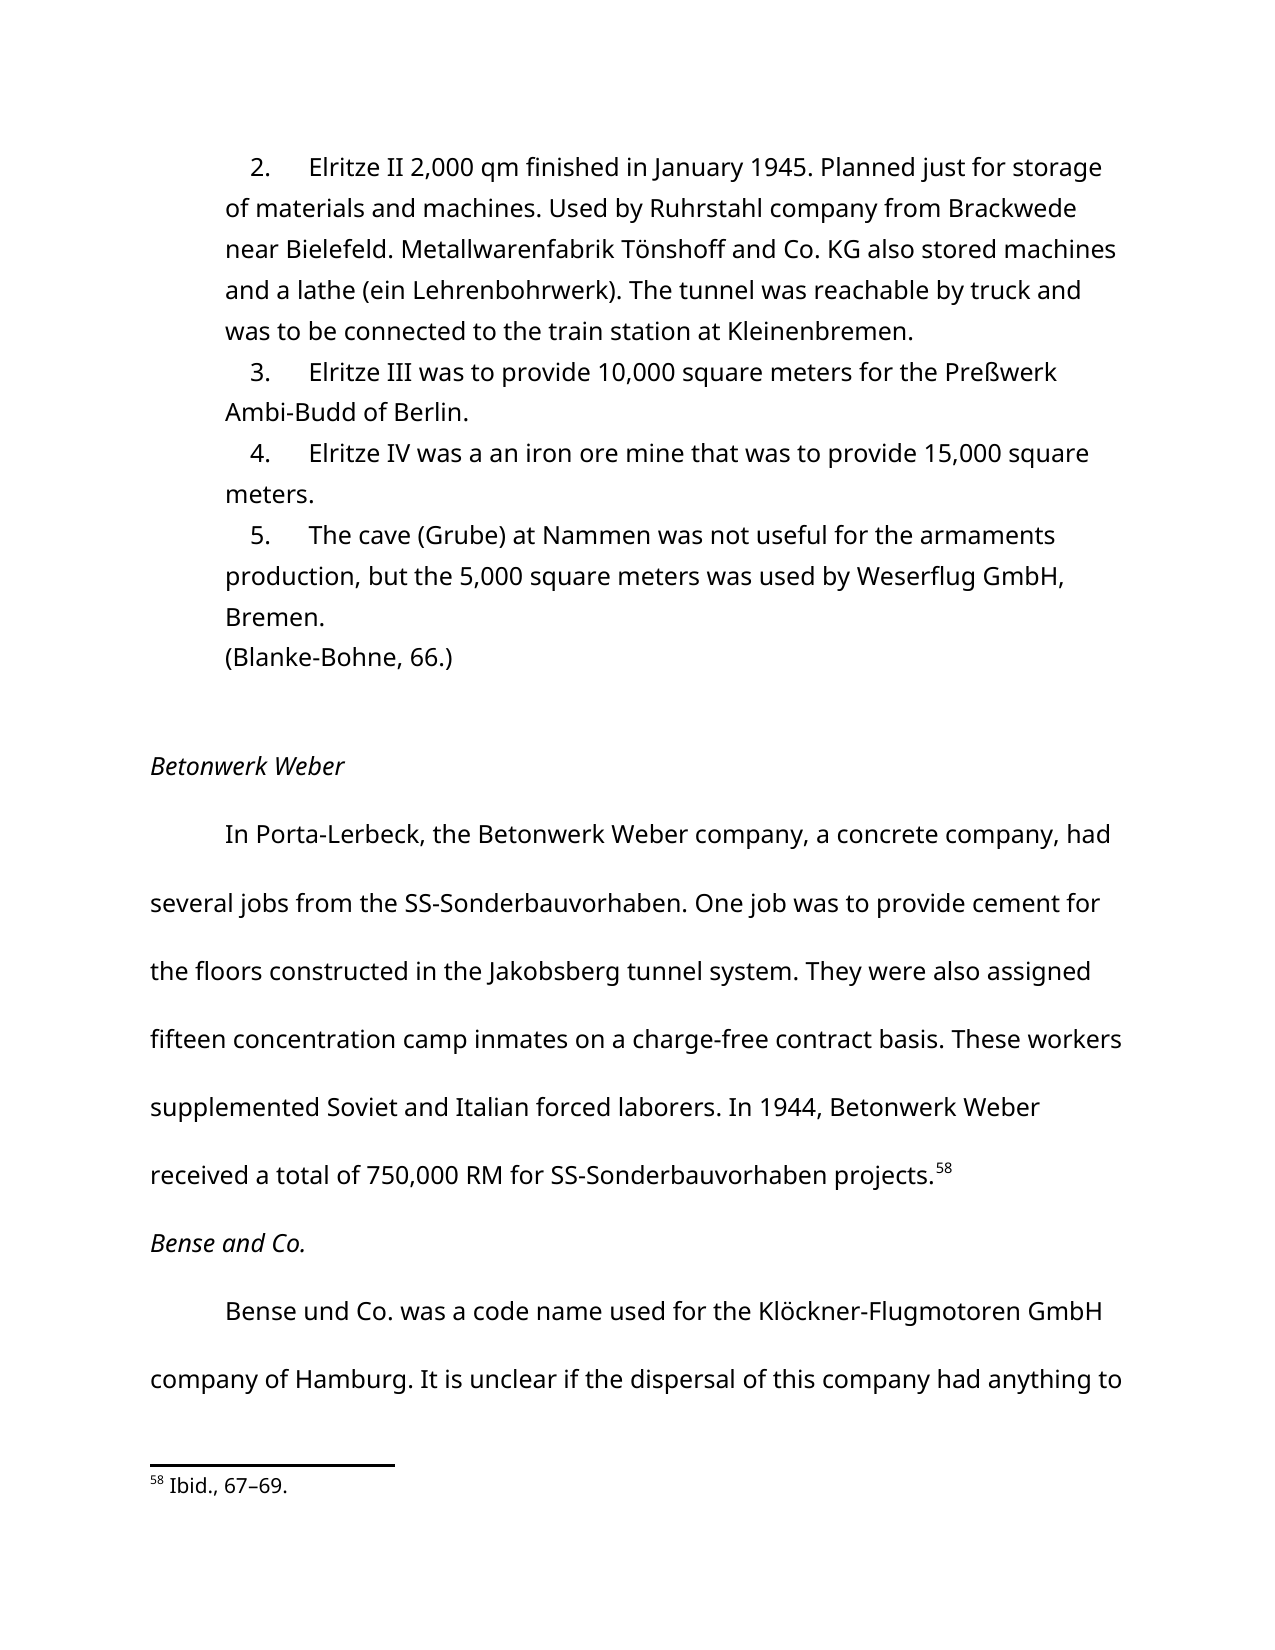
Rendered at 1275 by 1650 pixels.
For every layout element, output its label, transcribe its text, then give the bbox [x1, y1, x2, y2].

text In Porta-Lerbeck, the Betonwerk Weber company, a concrete company, had several jobs from the SS-Sonderbauvorhaben. One job was to provide cement for the floors constructed in the Jakobsberg tunnel system. They were also assigned fifteen concentration camp inmates on a charge-free contract basis. These workers supplemented Soviet and Italian forced laborers. In 1944, Betonwerk Weber received a total of 750,000 RM for SS-Sonderbauvorhaben projects. [150, 817, 1125, 1192]
text 2. Elritze II 2,000 qm finished in January 1945. Planned just for storage of materials and machines. Used by Ruhrstahl company from Brackwede near Bielefeld. Metallwarenfabrik Tönshoff and Co. KG also stored machines and a lathe (ein Lehrenbohrwerk). The tunnel was reachable by truck and was to be connected to the train station at Kleinenbremen. [225, 150, 1125, 347]
text Bense and Co. [150, 1226, 1125, 1260]
text 5. The cave (Grube) at Nammen was not useful for the armaments production, but the 5,000 square meters was used by Weserflug GmbH, Bremen. [225, 517, 1125, 633]
text 4. Elritze IV was a an iron ore mine that was to provide 15,000 square meters. [225, 436, 1125, 511]
text Ibid., 67–69. [150, 1472, 1125, 1500]
text Bense und Co. was a code name used for the Klöckner-Flugmotoren GmbH company of Hamburg. It is unclear if the dispersal of this company had anything to [150, 1294, 1125, 1396]
text 3. Elritze III was to provide 10,000 square meters for the Preßwerk Ambi-Budd of Berlin. [225, 354, 1125, 429]
text (Blanke-Bohne, 66.) [225, 640, 1125, 674]
text Betonwerk Weber [150, 749, 1125, 783]
